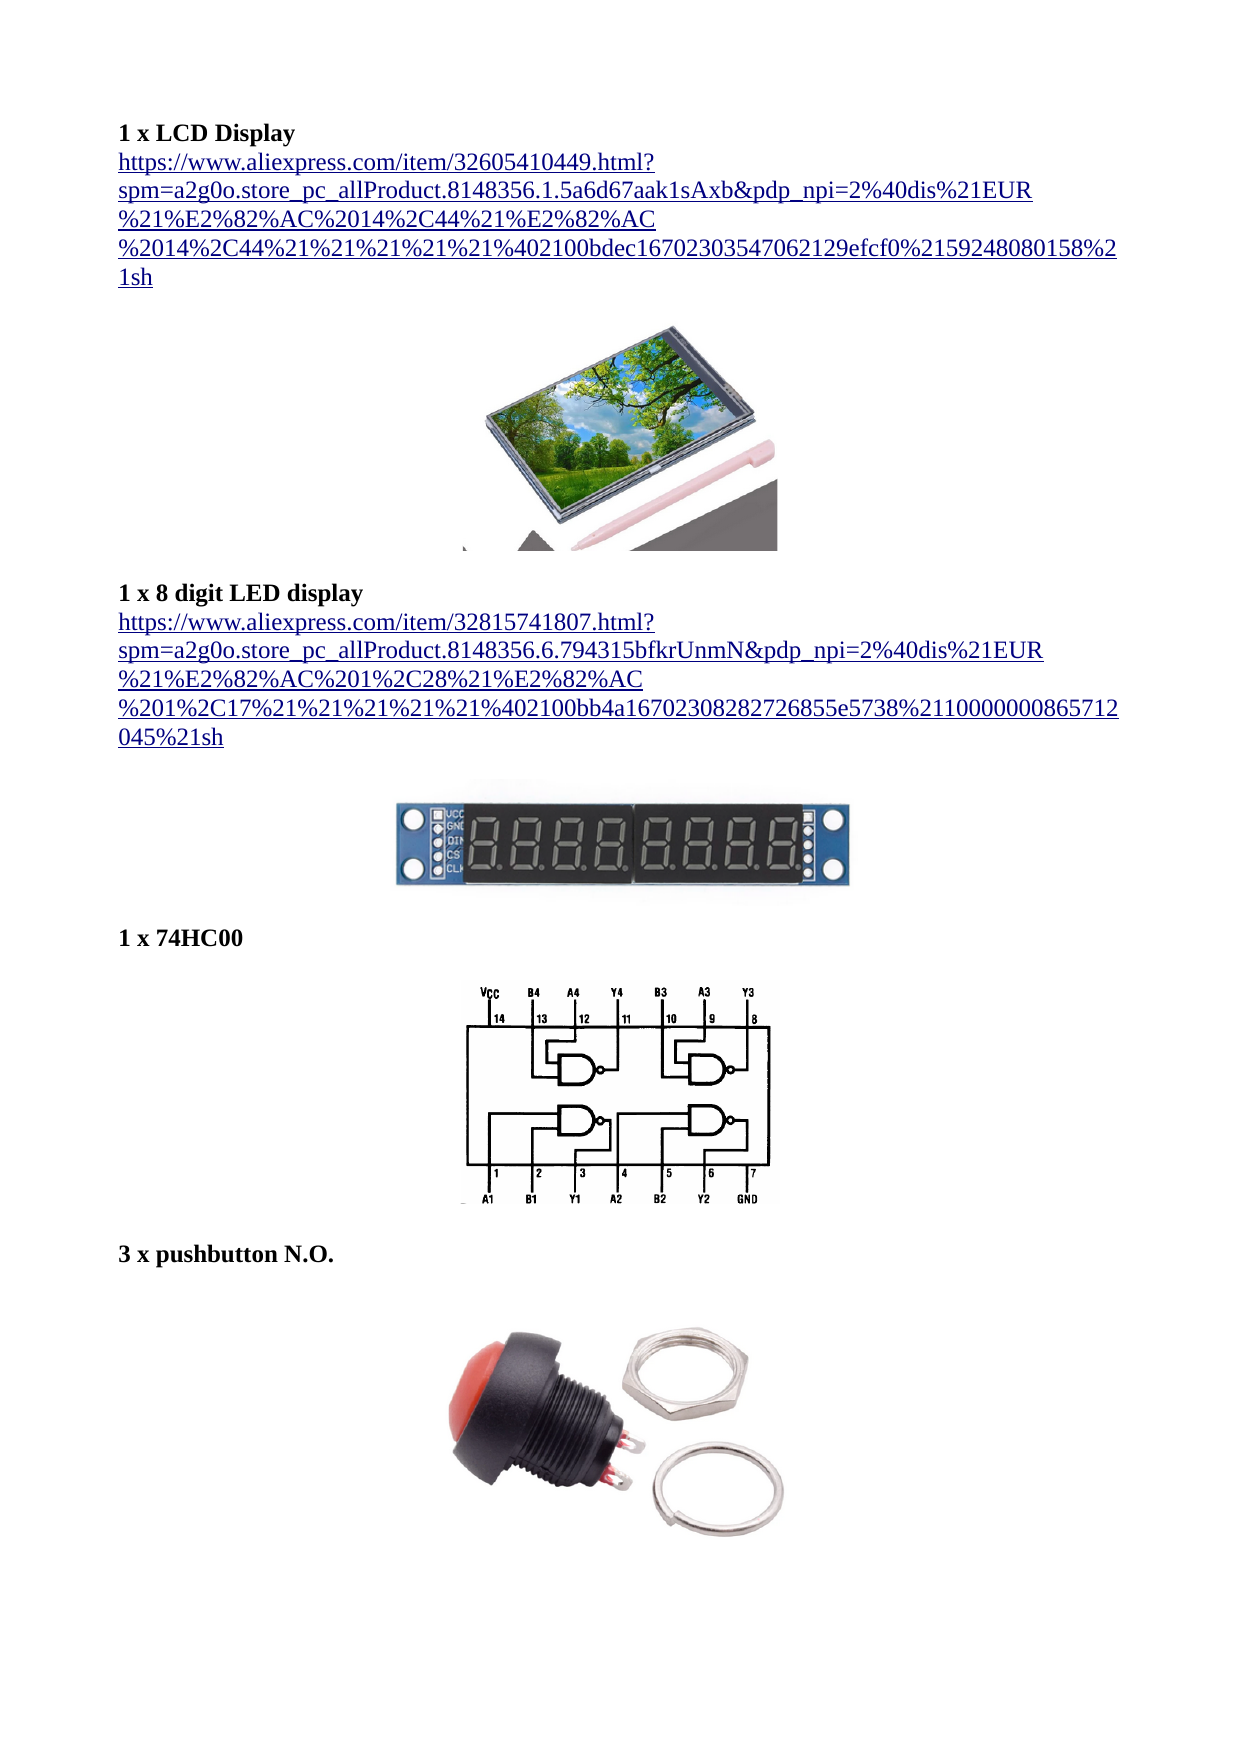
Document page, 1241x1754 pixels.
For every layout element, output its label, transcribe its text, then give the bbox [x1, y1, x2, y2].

picture [460, 980, 780, 1204]
text 3 x pushbutton N.O. [118, 1239, 1122, 1268]
text 1 x 8 digit LED display [118, 578, 1122, 607]
picture [445, 1296, 796, 1554]
text https://www.aliexpress.com/item/32605410449.html?spm=a2g0o.store_pc_allProduct.8148356.1.5a6d67aak1sAxb&pdp_npi=2%40dis%21EUR%21%E2%82%AC%2014%2C44%21%E2%82%AC%2014%2C44%21%21%21%21%21%402100bdec16702303547062129efcf0%2159248080158%21sh [118, 147, 1122, 291]
picture [368, 779, 872, 906]
picture [462, 319, 778, 551]
text https://www.aliexpress.com/item/32815741807.html?spm=a2g0o.store_pc_allProduct.8148356.6.794315bfkrUnmN&pdp_npi=2%40dis%21EUR%21%E2%82%AC%201%2C28%21%E2%82%AC%201%2C17%21%21%21%21%21%402100bb4a16702308282726855e5738%2110000000865712045%21sh [118, 607, 1122, 751]
text 1 x 74HC00 [118, 923, 1122, 952]
text 1 x LCD Display [118, 118, 1122, 147]
